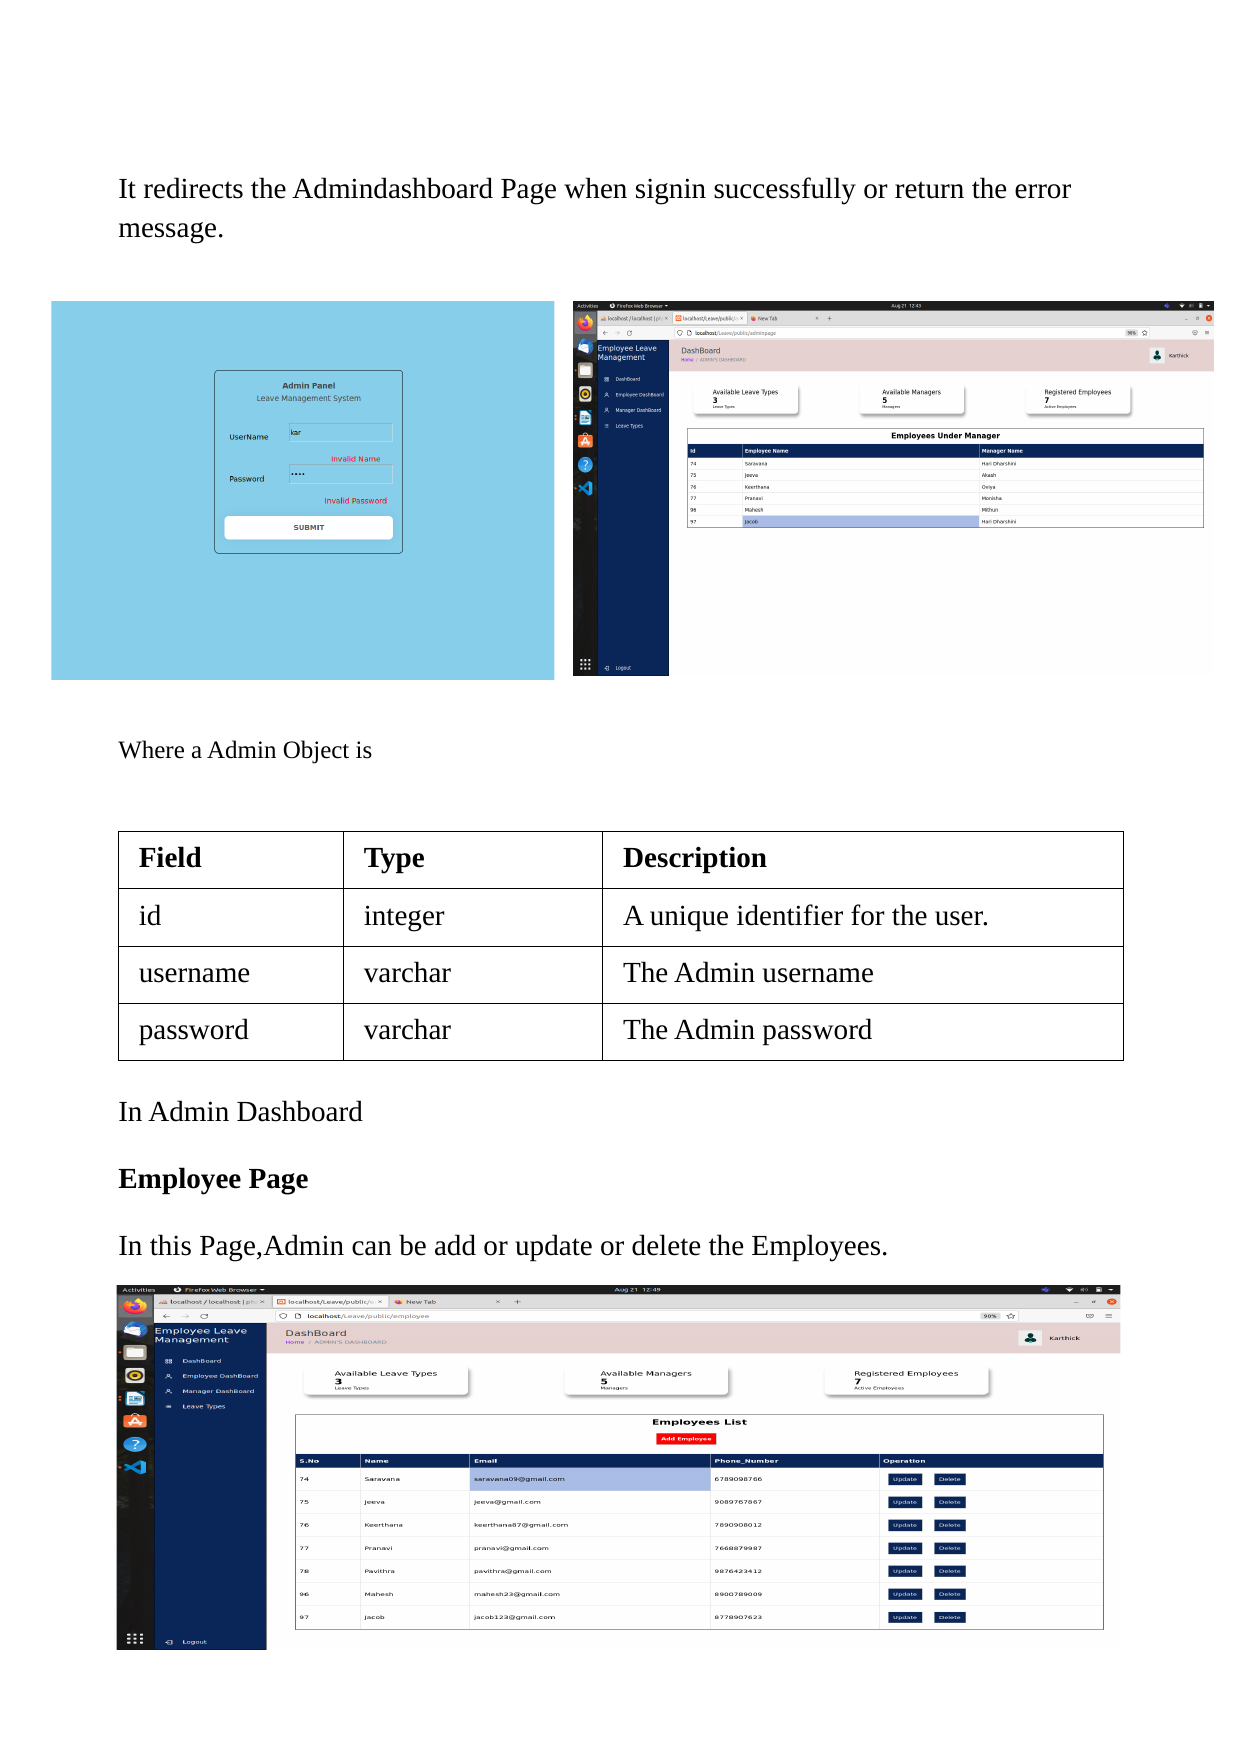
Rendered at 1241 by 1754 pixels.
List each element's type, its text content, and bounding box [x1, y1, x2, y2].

table_cell varchar [344, 947, 602, 1003]
table_cell id [119, 889, 343, 946]
table_cell password [119, 1004, 343, 1060]
picture [116, 1285, 1121, 1650]
text Employee Page [118, 1161, 1122, 1194]
table_cell varchar [344, 1004, 602, 1060]
picture [51, 301, 437, 680]
table_cell username [119, 947, 343, 1003]
table_cell The Admin username [603, 947, 1123, 1003]
table_cell The Admin password [603, 1004, 1123, 1060]
table_header Type [344, 832, 602, 888]
text In this Page,Admin can be add or update or delete the Employees. [118, 1228, 1122, 1262]
picture [573, 301, 1214, 676]
text It redirects the Admindashboard Page when signin successfully or return the error message. [118, 171, 1122, 243]
table_cell A unique identifier for the user. [603, 889, 1123, 946]
text In Admin Dashboard [118, 1094, 1122, 1127]
text Where a Admin Object is [118, 736, 1122, 764]
table_header Description [603, 832, 1123, 888]
table_cell integer [344, 889, 602, 946]
table_header Field [119, 832, 343, 888]
